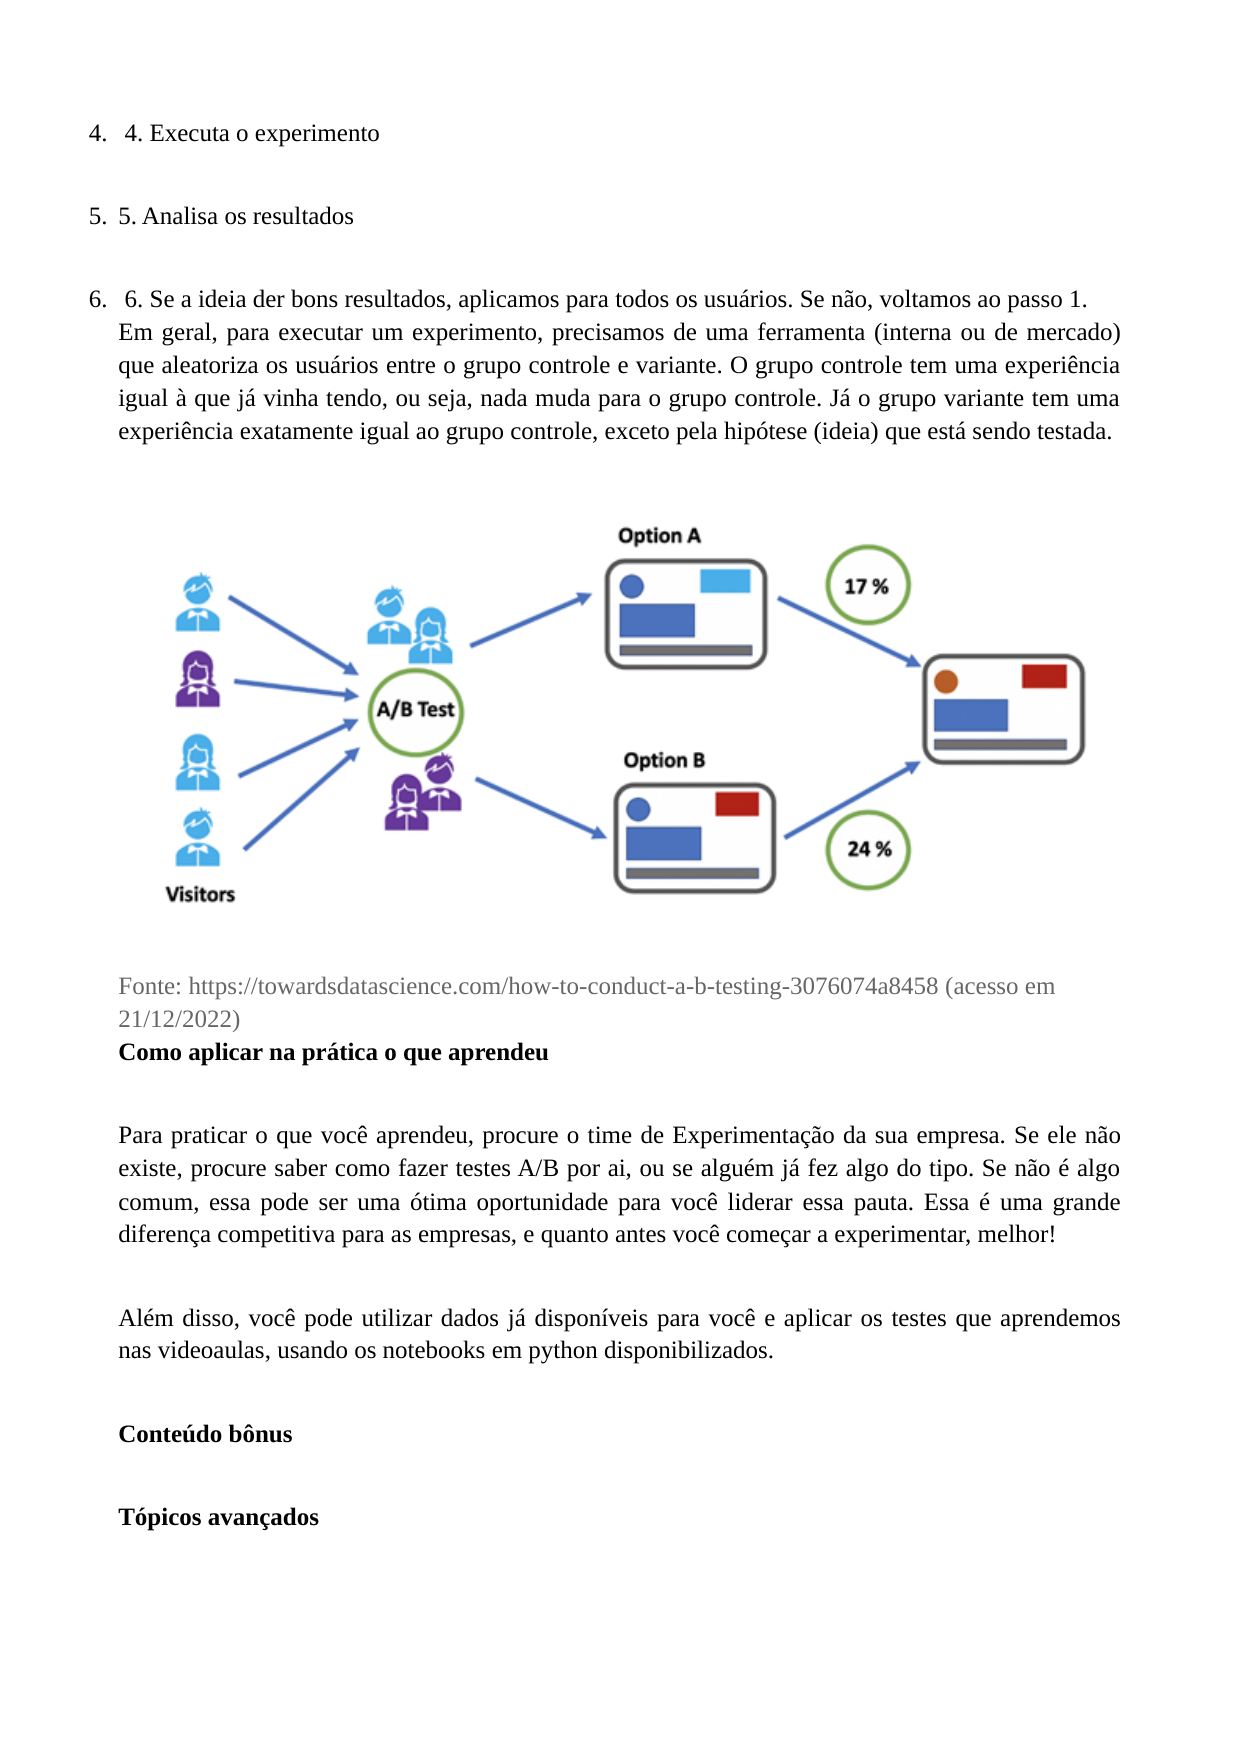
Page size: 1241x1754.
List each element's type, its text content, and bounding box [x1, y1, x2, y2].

picture [135, 499, 1105, 920]
text Em geral, para executar um experimento, precisamos de uma ferramenta (interna ou de mercado) que aleatoriza os usuários entre o grupo controle e variante. O grupo controle tem uma experiência igual à que já vinha tendo, ou seja, nada muda para o grupo controle. Já o grupo variante tem uma experiência exatamente igual ao grupo controle, exceto pela hipótese (ideia) que está sendo testada. [118, 317, 1122, 445]
text Além disso, você pode utilizar dados já disponíveis para você e aplicar os testes que aprendemos nas videoaulas, usando os notebooks em python disponibilizados. [118, 1303, 1122, 1364]
list 4. Executa o experimento [118, 118, 1122, 147]
text Tópicos avançados [118, 1502, 1122, 1530]
text Conteúdo bônus [118, 1419, 1122, 1447]
text Como aplicar na prática o que aprendeu [118, 1037, 1122, 1066]
list 6. Se a ideia der bons resultados, aplicamos para todos os usuários. Se não, voltamos ao passo 1. [118, 284, 1122, 313]
text Fonte: https://towardsdatascience.com/how-to-conduct-a-b-testing-3076074a8458 (acesso em 21/12/2022) [118, 971, 1122, 1033]
text Para praticar o que você aprendeu, procure o time de Experimentação da sua empresa. Se ele não existe, procure saber como fazer testes A/B por ai, ou se alguém já fez algo do tipo. Se não é algo comum, essa pode ser uma ótima oportunidade para você liderar essa pauta. Essa é uma grande diferença competitiva para as empresas, e quanto antes você começar a experimentar, melhor! [118, 1121, 1122, 1248]
list 5. Analisa os resultados [118, 201, 1122, 230]
